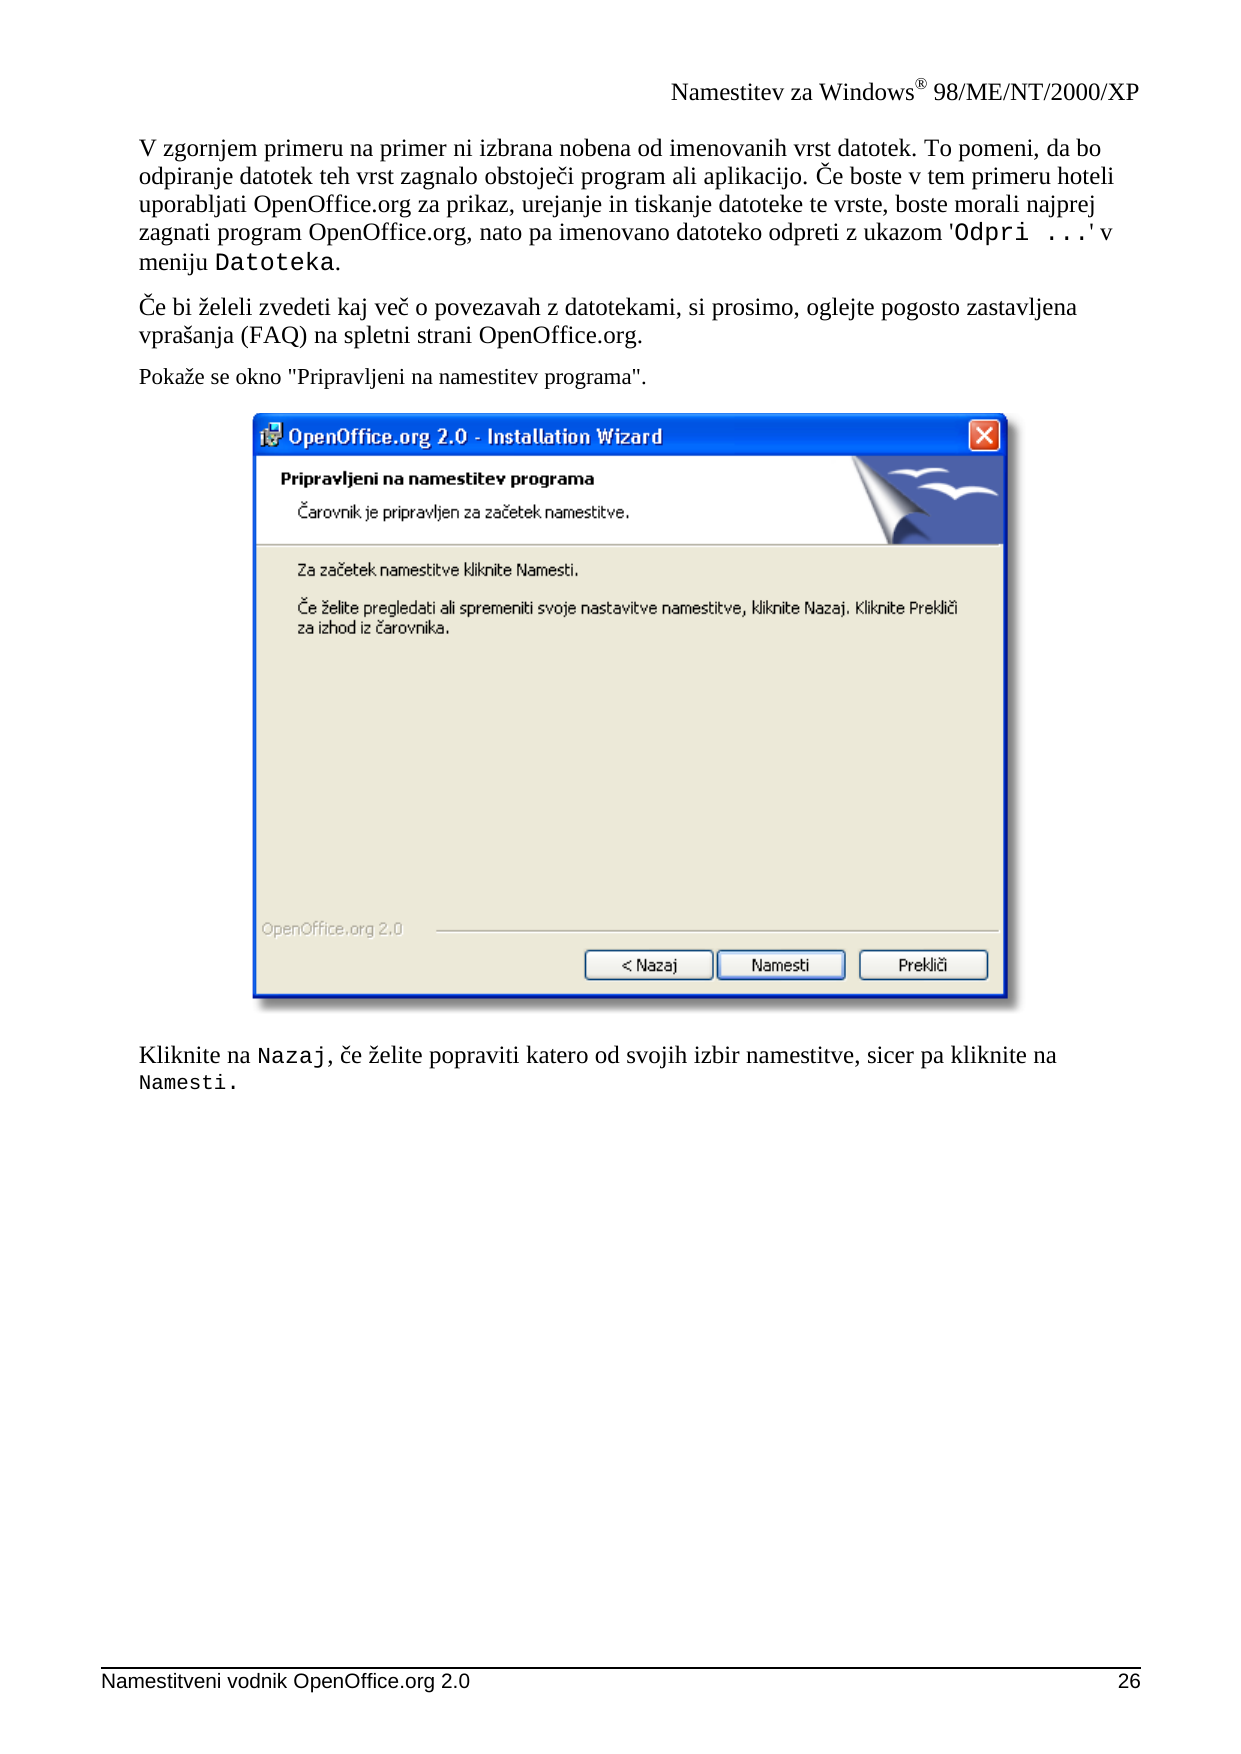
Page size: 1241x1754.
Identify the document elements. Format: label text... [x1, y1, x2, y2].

text Pokaže se okno "Pripravljeni na namestitev programa". [138, 364, 1139, 389]
picture [252, 413, 1026, 1017]
text Kliknite na Nazaj, če želite popraviti katero od svojih izbir namestitve, sicer pa kliknite na Namesti. [138, 1041, 1139, 1096]
text V zgornjem primeru na primer ni izbrana nobena od imenovanih vrst datotek. To pomeni, da bo odpiranje datotek teh vrst zagnalo obstoječi program ali aplikacijo. Če boste v tem primeru hoteli uporabljati OpenOffice.org za prikaz, urejanje in tiskanje datoteke te vrste, boste morali najprej zagnati program OpenOffice.org, nato pa imenovano datoteko odpreti z ukazom 'Odpri ...' v meniju Datoteka. [138, 134, 1139, 278]
text Če bi želeli zvedeti kaj več o povezavah z datotekami, si prosimo, oglejte pogosto zastavljena vprašanja (FAQ) na spletni strani OpenOffice.org. [138, 293, 1139, 349]
